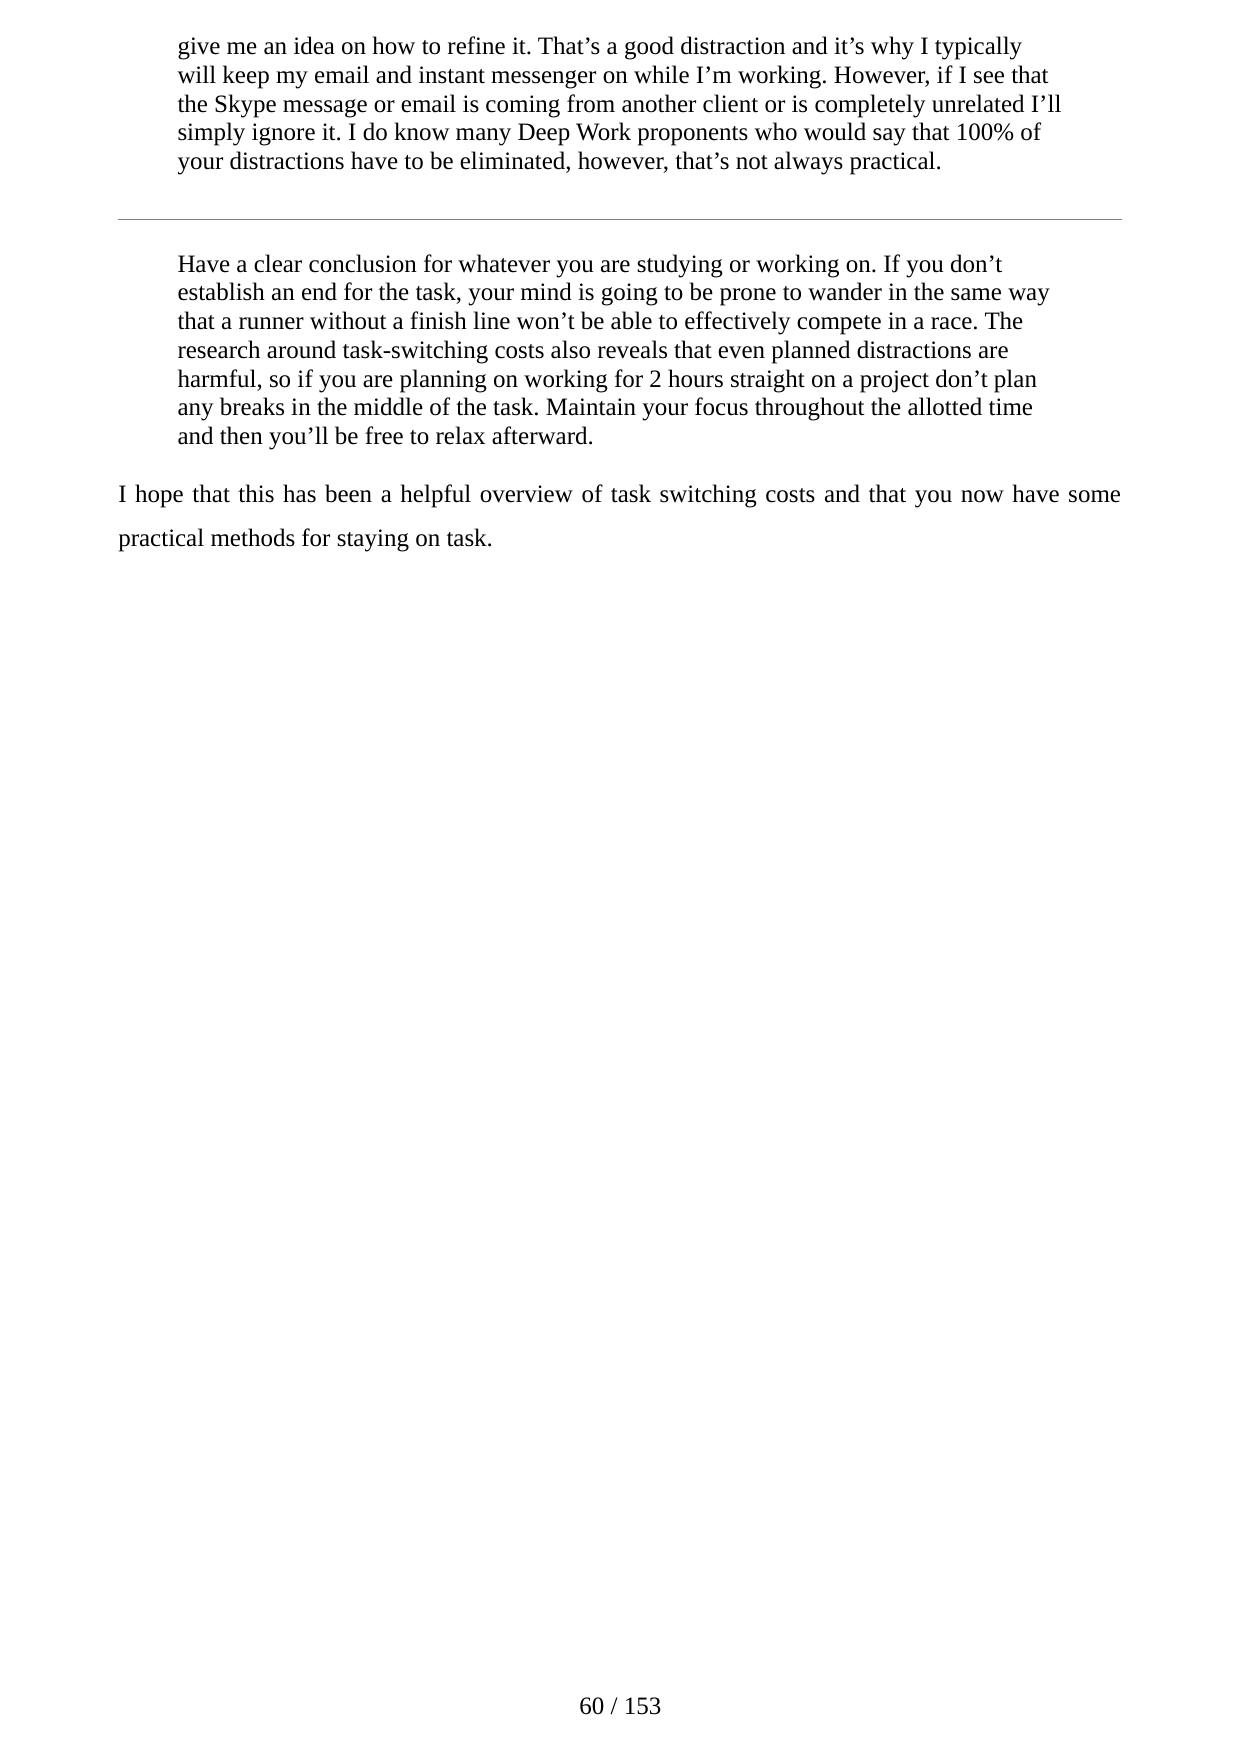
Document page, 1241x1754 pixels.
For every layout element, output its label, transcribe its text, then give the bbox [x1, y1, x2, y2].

text give me an idea on how to refine it. That’s a good distraction and it’s why I typically will keep my email and instant messenger on while I’m working. However, if I see that the Skype message or email is coming from another client or is completely unrelated I’ll simply ignore it. I do know many Deep Work proponents who would say that 100% of your distractions have to be eliminated, however, that’s not always practical. [177, 31, 1063, 175]
text Have a clear conclusion for whatever you are studying or working on. If you don’t establish an end for the task, your mind is going to be prone to wander in the same way that a runner without a finish line won’t be able to effectively compete in a race. The research around task-switching costs also reveals that even planned distractions are harmful, so if you are planning on working for 2 hours straight on a project don’t plan any breaks in the middle of the task. Maintain your focus throughout the allotted time and then you’ll be free to relax afterward. [177, 249, 1063, 450]
text I hope that this has been a helpful overview of task switching costs and that you now have some practical methods for staying on task. [118, 479, 1122, 551]
